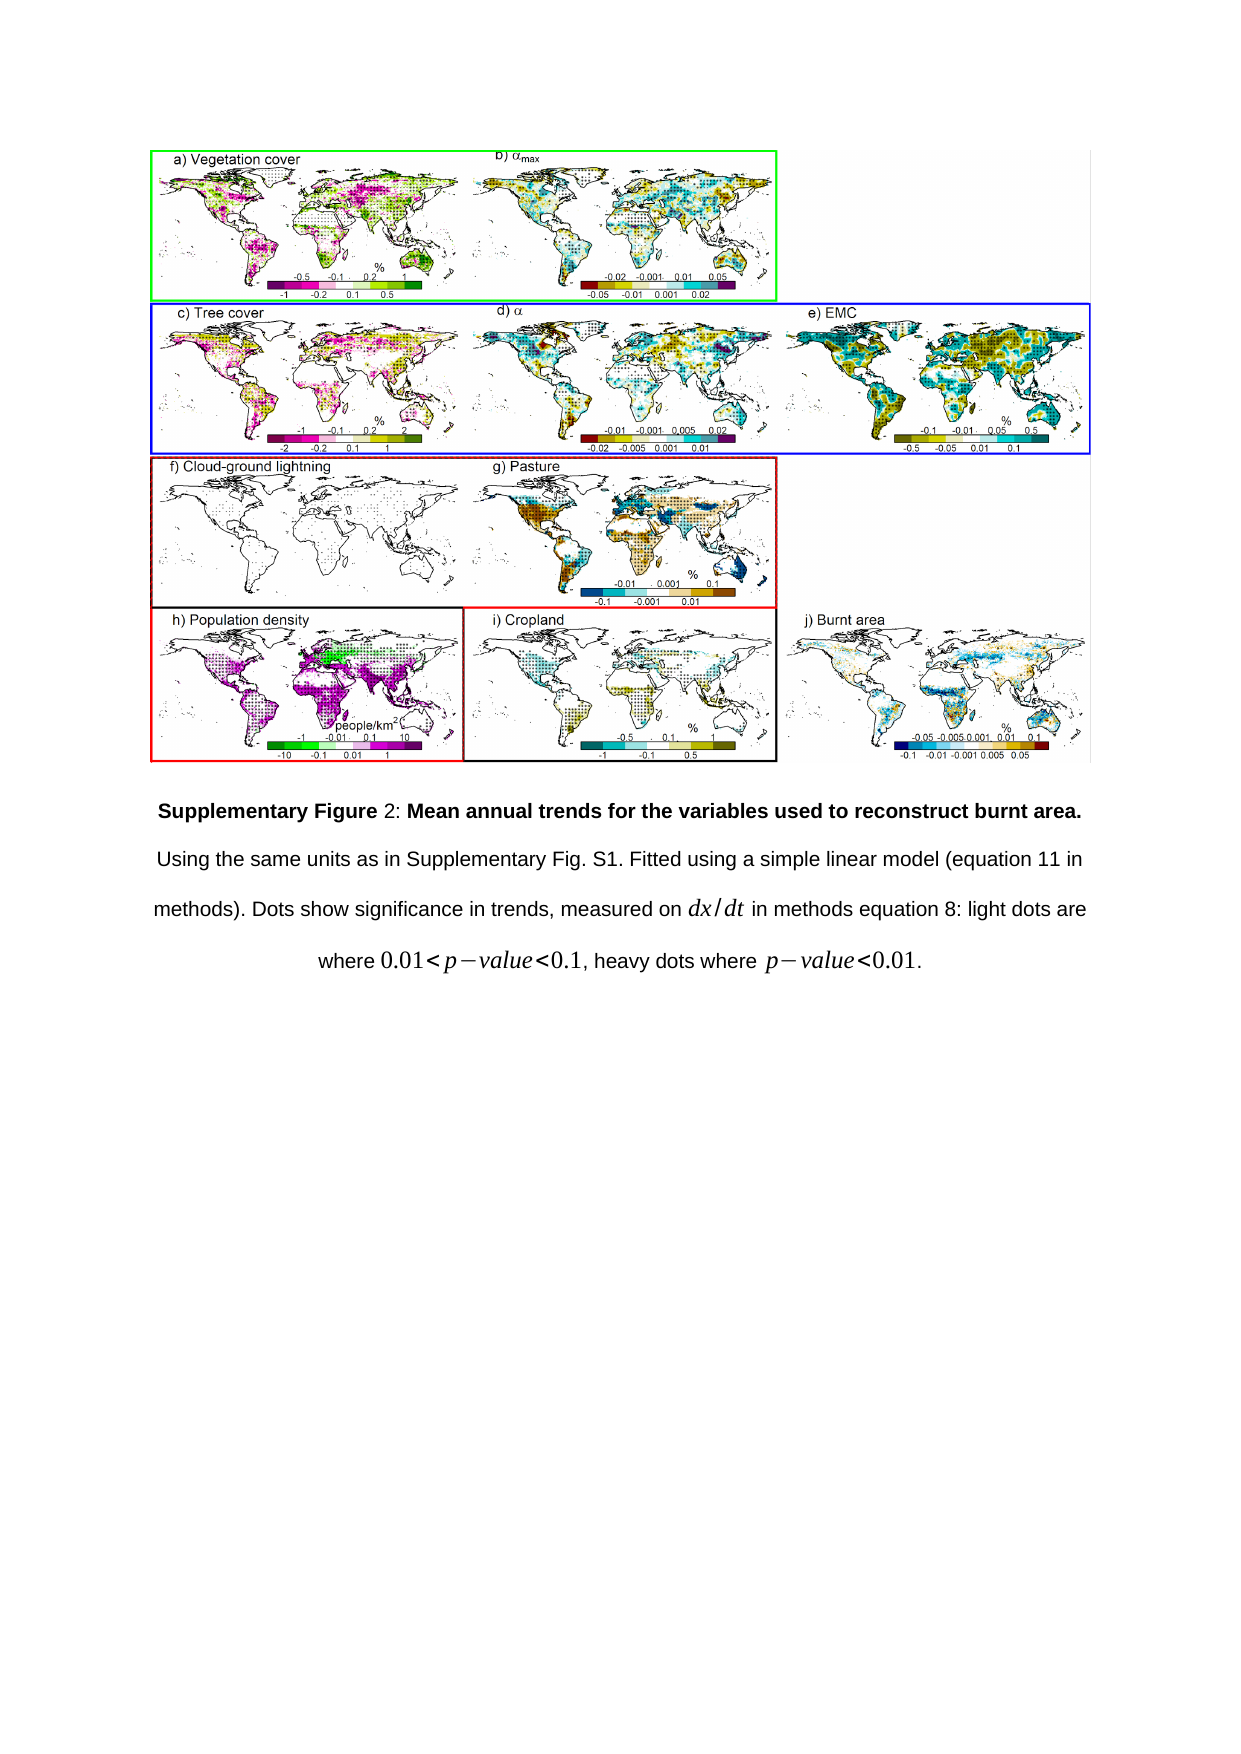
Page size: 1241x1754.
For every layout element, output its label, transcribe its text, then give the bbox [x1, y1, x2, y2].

picture [150, 150, 1091, 763]
text Supplementary Figure 2: Mean annual trends for the variables used to reconstruct burnt area. Using the same units as in Supplementary Fig. S1. Fitted using a simple linear model (equation 11 in methods). Dots show significance in trends, measured on in methods equation 8: light dots are where , heavy dots where . [150, 799, 1090, 974]
